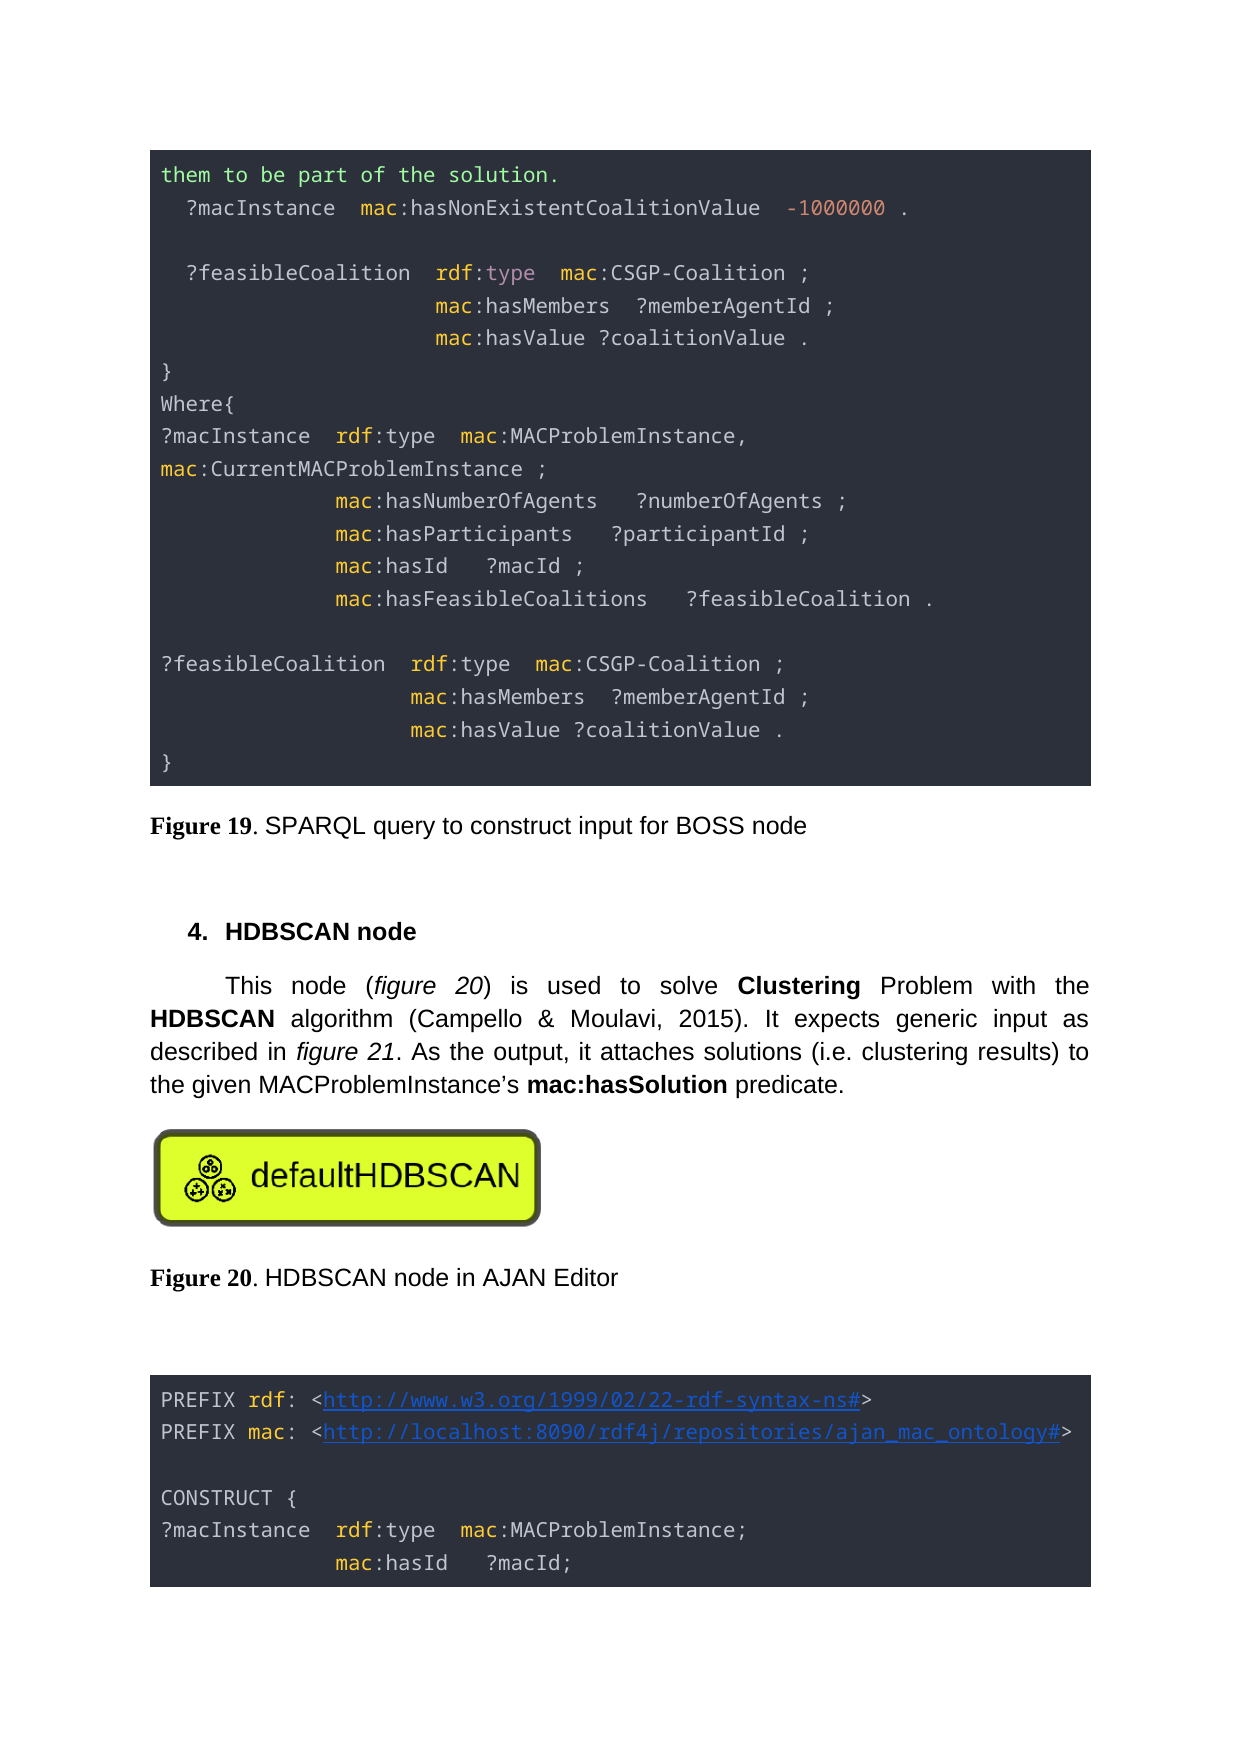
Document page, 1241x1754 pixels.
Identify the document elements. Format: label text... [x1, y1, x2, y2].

picture [150, 1127, 547, 1232]
table_header PREFIX rdf: <http://www.w3.org/1999/02/22-rdf-syntax-ns#> PREFIX mac: <http://localhost:8090/rdf4j/repositories/ajan_mac_ontology#> CONSTRUCT { ?macInstance rdf:type mac:MACProblemInstance; mac:hasId ?macId; [150, 1375, 1091, 1587]
text Figure 20. HDBSCAN node in AJAN Editor [150, 1263, 1090, 1292]
list HDBSCAN node [187, 917, 1090, 946]
table_header them to be part of the solution. ?macInstance mac:hasNonExistentCoalitionValue -1000000 . ?feasibleCoalition rdf:type mac:CSGP-Coalition ; mac:hasMembers ?memberAgentId ; mac:hasValue ?coalitionValue . } Where{ ?macInstance rdf:type mac:MACProblemInstance, mac:CurrentMACProblemInstance ; mac:hasNumberOfAgents ?numberOfAgents ; mac:hasParticipants ?participantId ; mac:hasId ?macId ; mac:hasFeasibleCoalitions ?feasibleCoalition . ?feasibleCoalition rdf:type mac:CSGP-Coalition ; mac:hasMembers ?memberAgentId ; mac:hasValue ?coalitionValue . } [150, 150, 1091, 786]
text This node (figure 20) is used to solve Clustering Problem with the HDBSCAN algorithm (Campello & Moulavi, 2015). It expects generic input as described in figure 21. As the output, it attaches solutions (i.e. clustering results) to the given MACProblemInstance’s mac:hasSolution predicate. [150, 971, 1090, 1098]
text Figure 19. SPARQL query to construct input for BOSS node [150, 811, 1090, 840]
